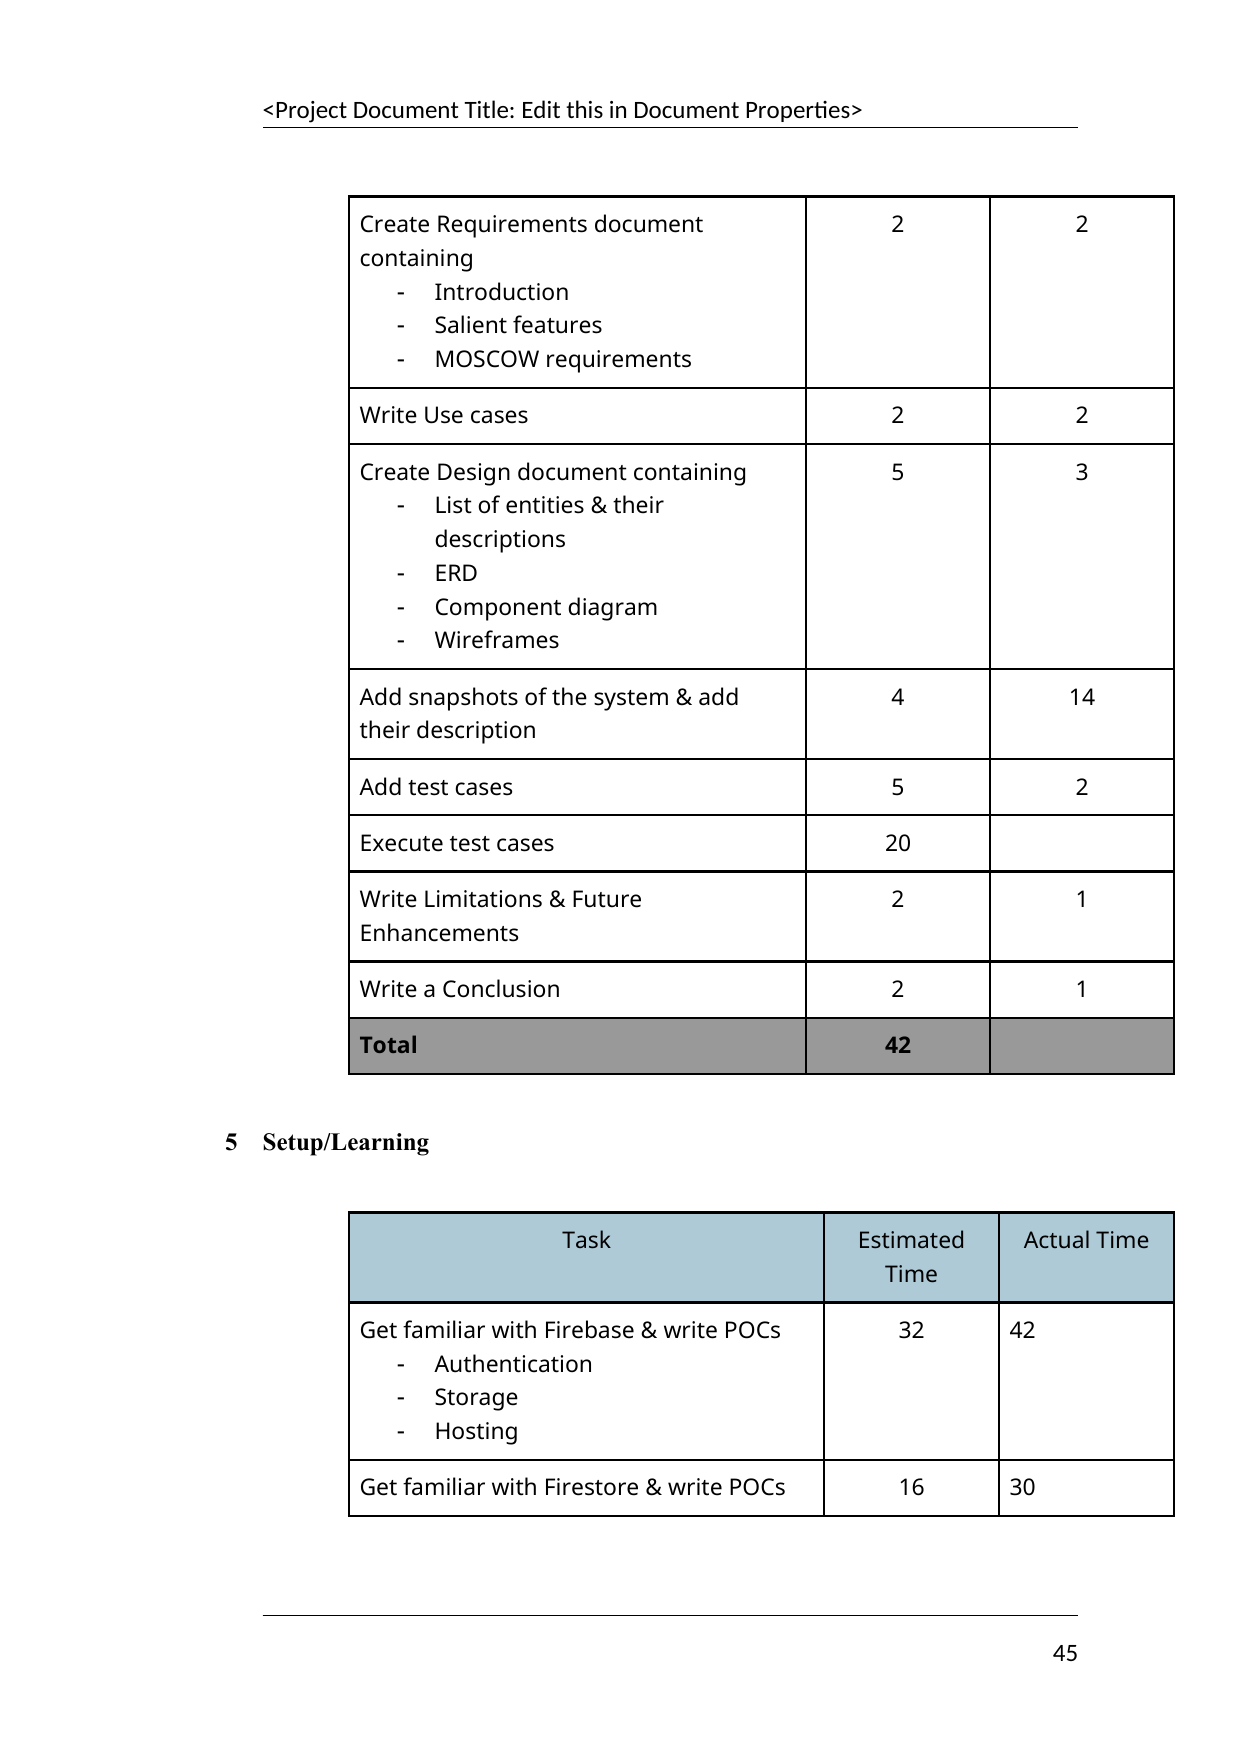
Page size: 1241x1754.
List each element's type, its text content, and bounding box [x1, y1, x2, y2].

table_cell Create Requirements document containing Introduction Salient features MOSCOW requirements [350, 198, 805, 387]
table_cell 5 [807, 445, 989, 668]
table_cell 2 [807, 198, 989, 387]
table_cell Execute test cases [350, 816, 805, 870]
table_cell 2 [991, 760, 1173, 814]
table_cell 42 [1000, 1304, 1173, 1459]
table_cell [991, 816, 1173, 870]
table_cell 2 [991, 198, 1173, 387]
subtitle Setup/Learning [225, 1127, 1078, 1155]
table_cell 4 [807, 670, 989, 758]
table_cell 2 [991, 389, 1173, 443]
table_cell Write Use cases [350, 389, 805, 443]
table_cell 42 [807, 1019, 989, 1073]
table_cell 1 [991, 873, 1173, 960]
table_cell 3 [991, 445, 1173, 668]
table_cell Get familiar with Firebase & write POCs Authentication Storage Hosting [350, 1304, 823, 1459]
table_header Actual Time [1000, 1214, 1173, 1301]
table_cell 32 [825, 1304, 998, 1459]
table_cell 2 [807, 389, 989, 443]
table_cell Write Limitations & Future Enhancements [350, 873, 805, 960]
table_cell 30 [1000, 1461, 1173, 1515]
table_cell 1 [991, 963, 1173, 1017]
table_cell Write a Conclusion [350, 963, 805, 1017]
table_cell Create Design document containing List of entities & their descriptions ERD Component diagram Wireframes [350, 445, 805, 668]
table_cell 20 [807, 816, 989, 870]
table_cell 14 [991, 670, 1173, 758]
table_cell 16 [825, 1461, 998, 1515]
table_header Estimated Time [825, 1214, 998, 1301]
table_cell Total [350, 1019, 805, 1073]
table_header Task [350, 1214, 823, 1301]
table_cell 5 [807, 760, 989, 814]
table_cell 2 [807, 873, 989, 960]
table_cell Add test cases [350, 760, 805, 814]
table_cell Get familiar with Firestore & write POCs [350, 1461, 823, 1515]
table_cell [991, 1019, 1173, 1073]
table_cell 2 [807, 963, 989, 1017]
table_cell Add snapshots of the system & add their description [350, 670, 805, 758]
